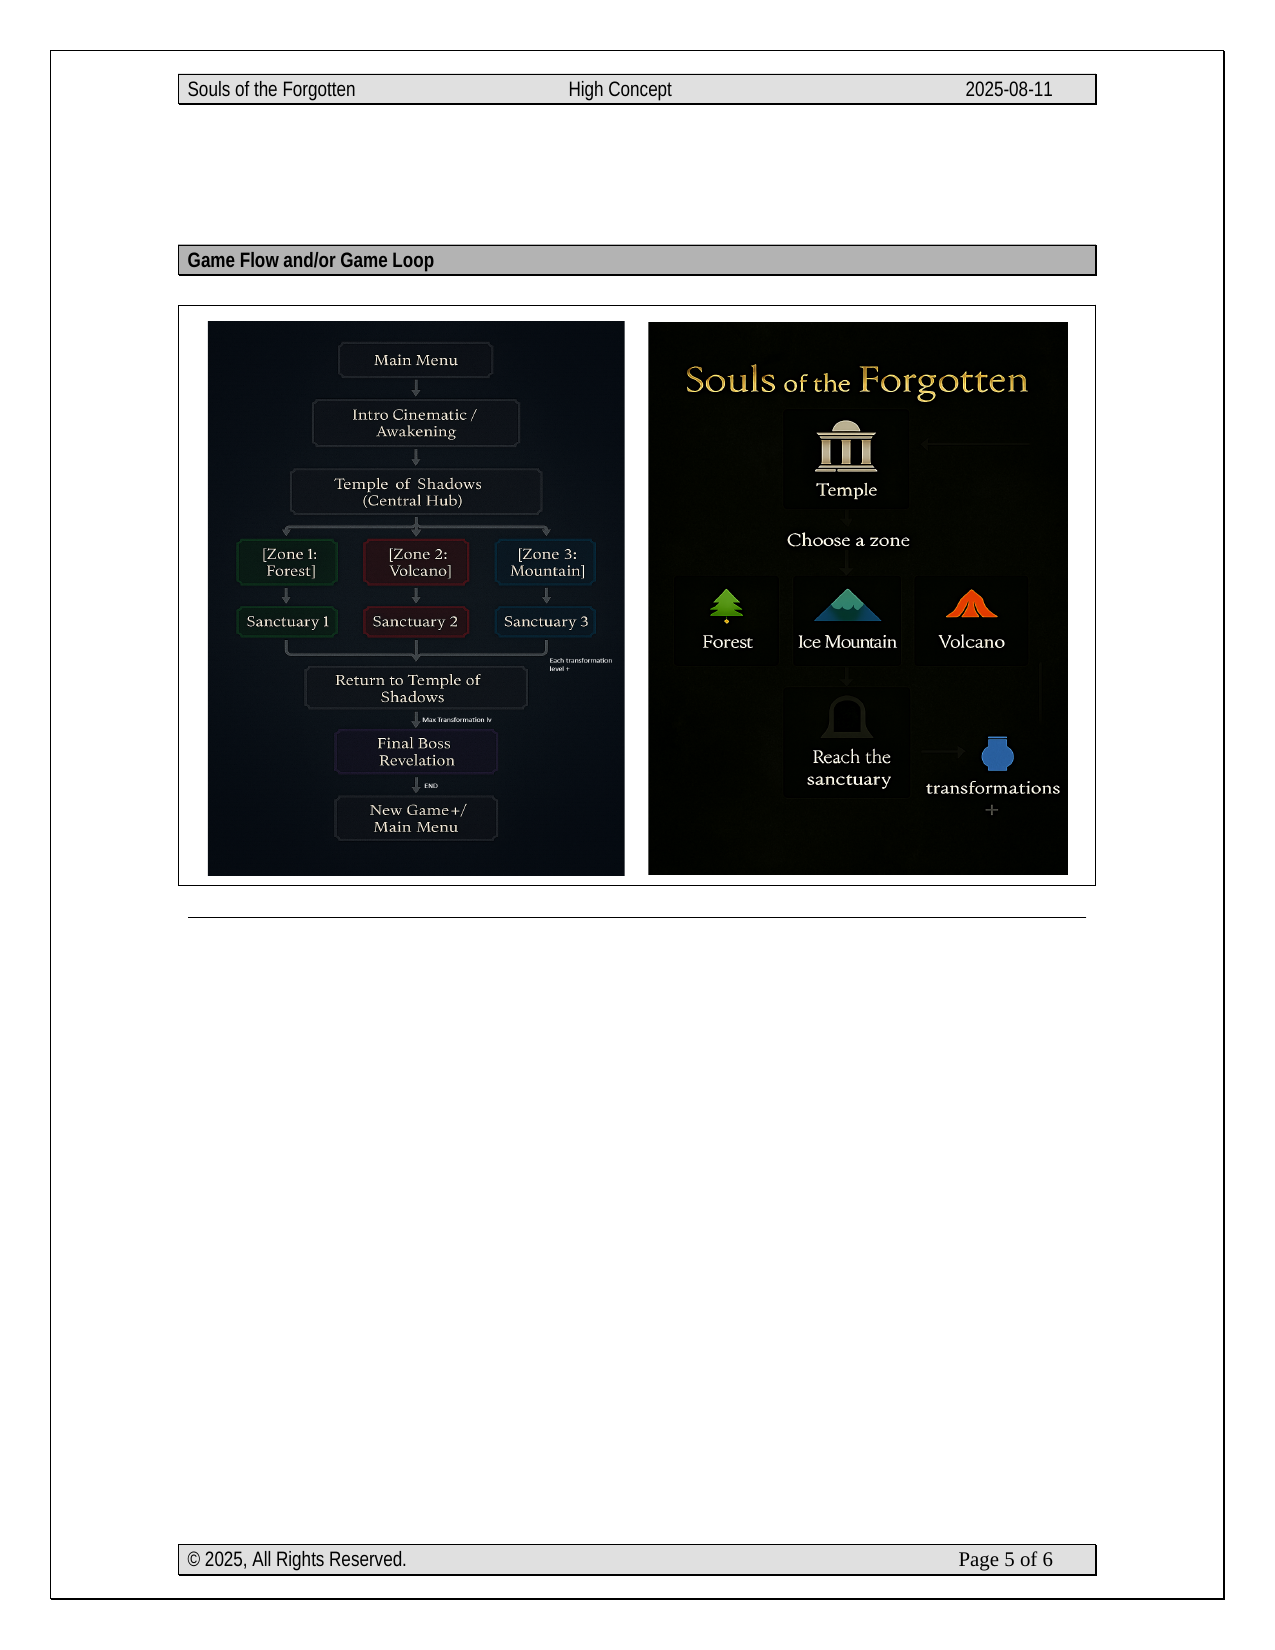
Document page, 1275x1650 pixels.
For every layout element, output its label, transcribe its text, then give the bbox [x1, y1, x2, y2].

picture [648, 322, 1068, 875]
subtitle Game Flow and/or Game Loop [179, 246, 1095, 274]
picture [207, 321, 625, 876]
